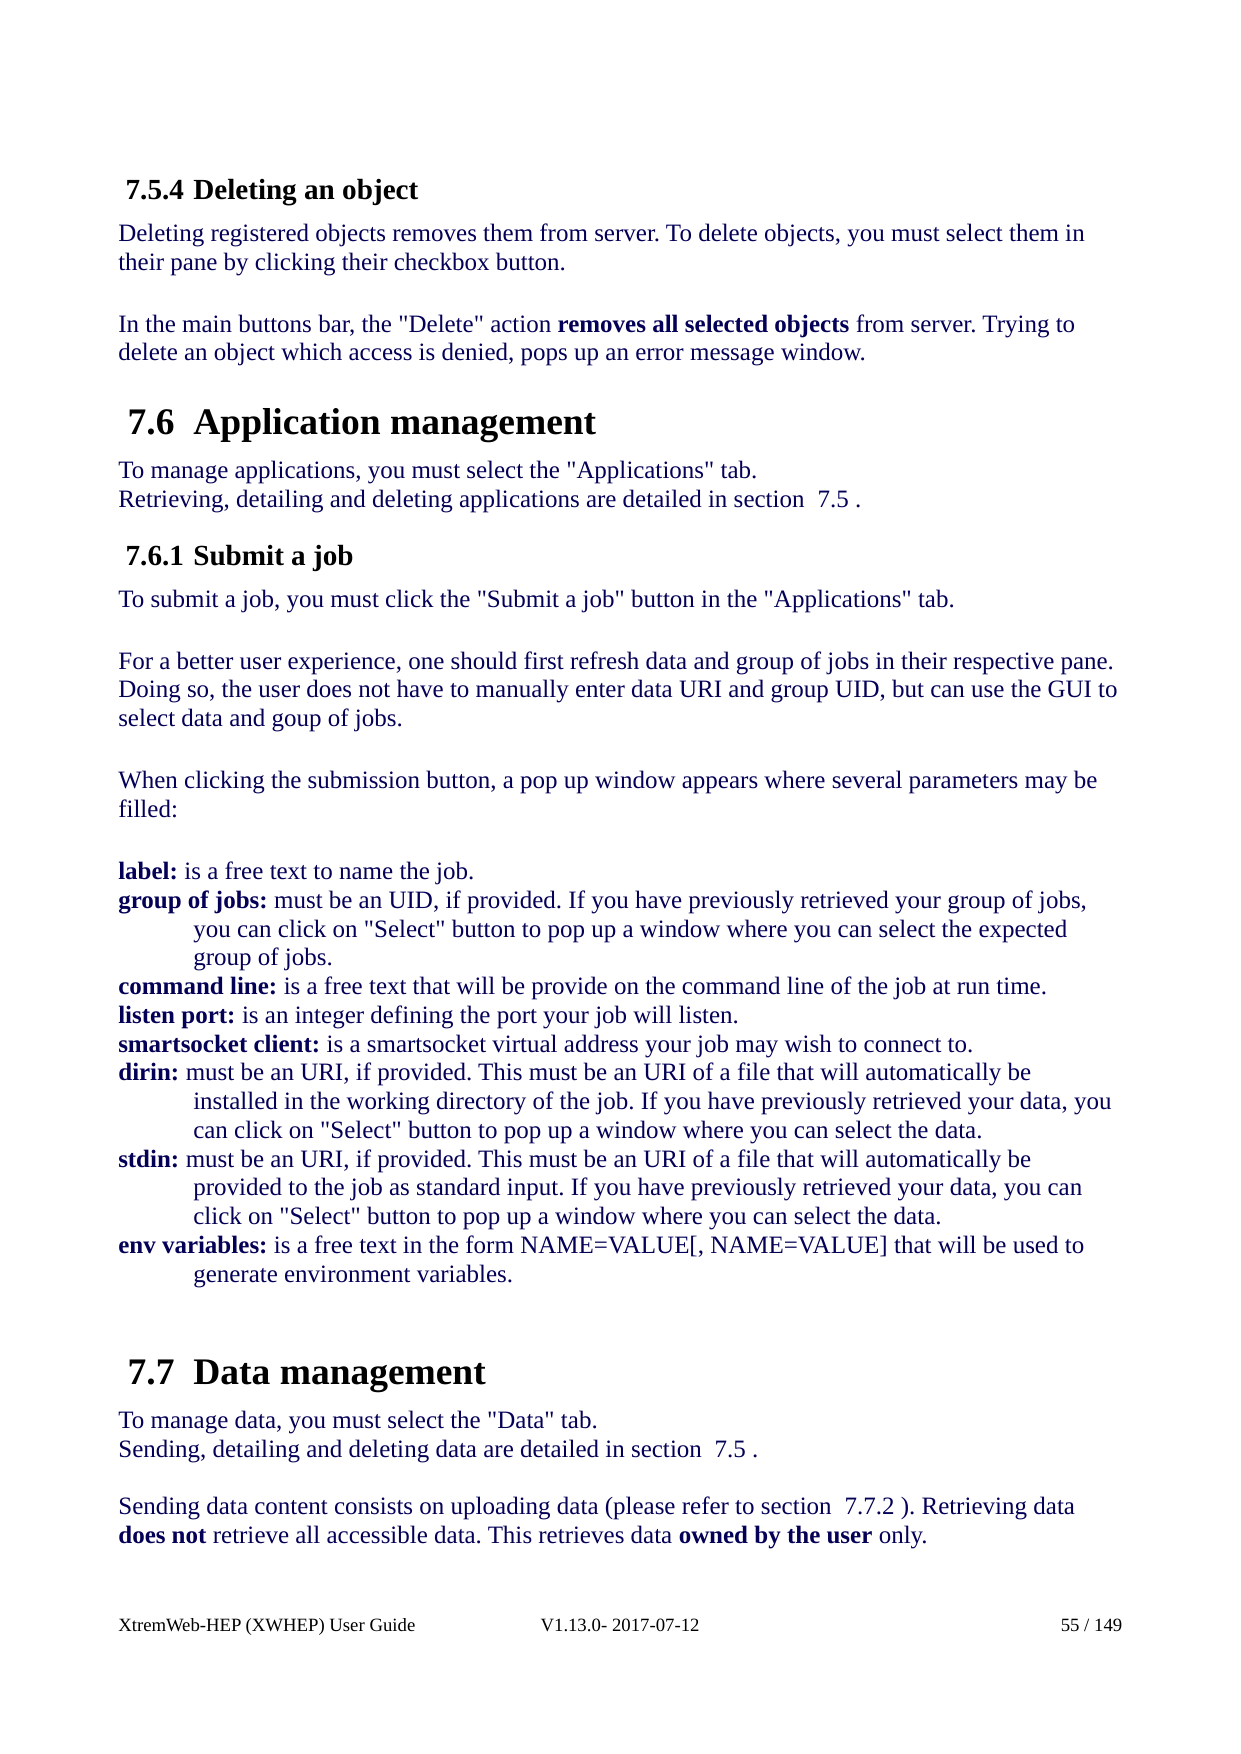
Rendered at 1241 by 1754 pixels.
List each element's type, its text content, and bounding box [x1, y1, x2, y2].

subtitle Data management [118, 1349, 1122, 1393]
text stdin: must be an URI, if provided. This must be an URI of a file that will automatically be provided to the job as standard input. If you have previously retrieved your data, you can click on "Select" button to pop up a window where you can select the data. [118, 1144, 1122, 1230]
text For a better user experience, one should first refresh data and group of jobs in their respective pane. Doing so, the user does not have to manually enter data URI and group UID, but can use the GUI to select data and goup of jobs. [118, 646, 1122, 732]
text command line: is a free text that will be provide on the command line of the job at run time. [118, 971, 1122, 1000]
text In the main buttons bar, the "Delete" action removes all selected objects from server. Trying to delete an object which access is denied, pops up an error message window. [118, 309, 1122, 366]
subtitle Submit a job [118, 538, 1122, 571]
text env variables: is a free text in the form NAME=VALUE[, NAME=VALUE] that will be used to generate environment variables. [118, 1230, 1122, 1287]
text group of jobs: must be an UID, if provided. If you have previously retrieved your group of jobs, you can click on "Select" button to pop up a window where you can select the expected group of jobs. [118, 885, 1122, 971]
text Sending, detailing and deleting data are detailed in section 7.5. [118, 1434, 1122, 1463]
text smartsocket client: is a smartsocket virtual address your job may wish to connect to. [118, 1029, 1122, 1057]
text dirin: must be an URI, if provided. This must be an URI of a file that will automatically be installed in the working directory of the job. If you have previously retrieved your data, you can click on "Select" button to pop up a window where you can select the data. [118, 1057, 1122, 1144]
text When clicking the submission button, a pop up window appears where several parameters may be filled: [118, 765, 1122, 823]
text label: is a free text to name the job. [118, 856, 1122, 885]
subtitle Deleting an object [118, 172, 1122, 205]
text Retrieving, detailing and deleting applications are detailed in section 7.5. [118, 484, 1122, 513]
text Sending data content consists on uploading data (please refer to section 7.7.2). Retrieving data does not retrieve all accessible data. This retrieves data owned by the user only. [118, 1491, 1122, 1549]
text Deleting registered objects removes them from server. To delete objects, you must select them in their pane by clicking their checkbox button. [118, 218, 1122, 275]
subtitle Application management [118, 399, 1122, 443]
text listen port: is an integer defining the port your job will listen. [118, 1000, 1122, 1029]
text To manage applications, you must select the "Applications" tab. [118, 455, 1122, 484]
text To manage data, you must select the "Data" tab. [118, 1405, 1122, 1434]
text To submit a job, you must click the "Submit a job" button in the "Applications" tab. [118, 584, 1122, 612]
